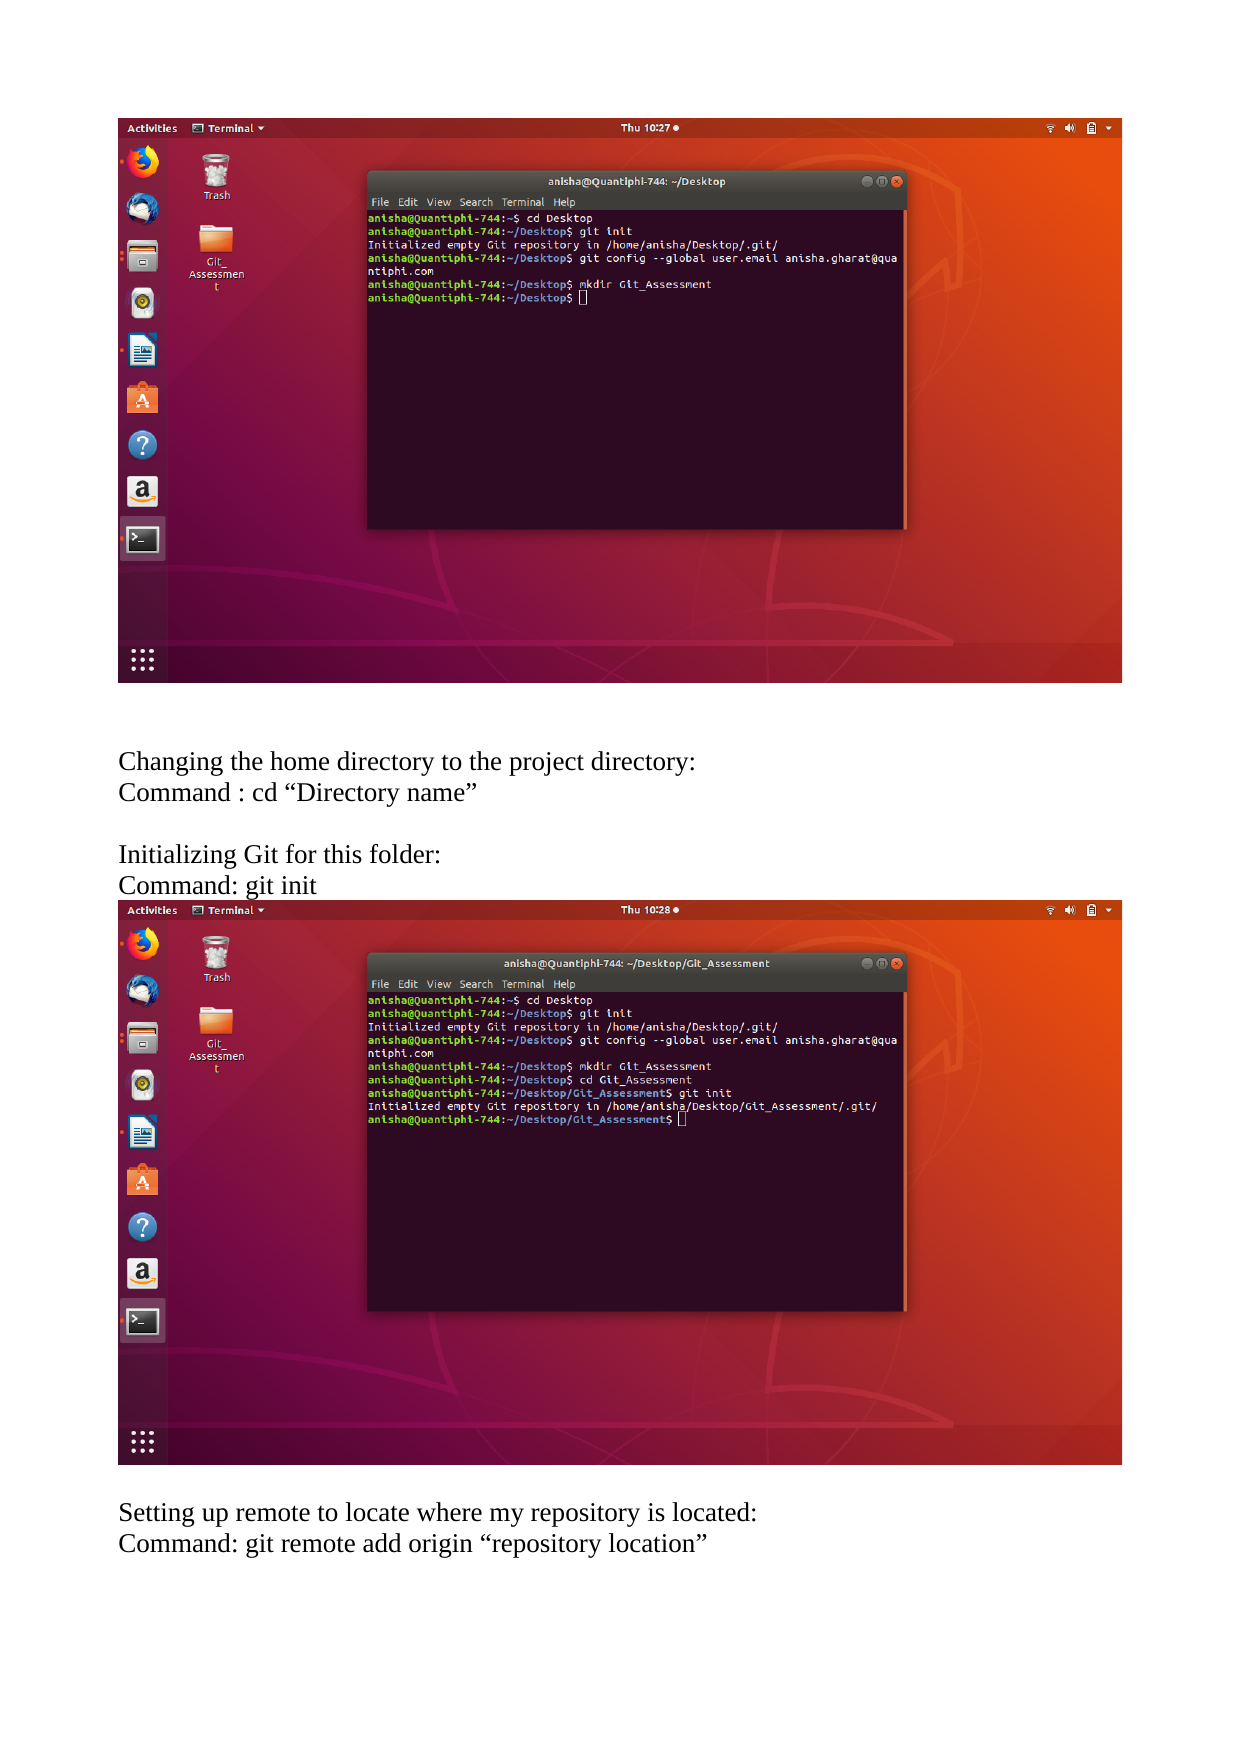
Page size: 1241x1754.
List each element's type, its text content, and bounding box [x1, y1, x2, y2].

picture [118, 900, 1123, 1465]
text Setting up remote to locate where my repository is located: [118, 1496, 1122, 1527]
text Command: git remote add origin “repository location” [118, 1527, 1122, 1558]
text Command : cd “Directory name” [118, 776, 1122, 807]
text Initializing Git for this folder: [118, 838, 1122, 869]
picture [118, 118, 1123, 683]
text Command: git init [118, 869, 1122, 900]
text Changing the home directory to the project directory: [118, 745, 1122, 776]
